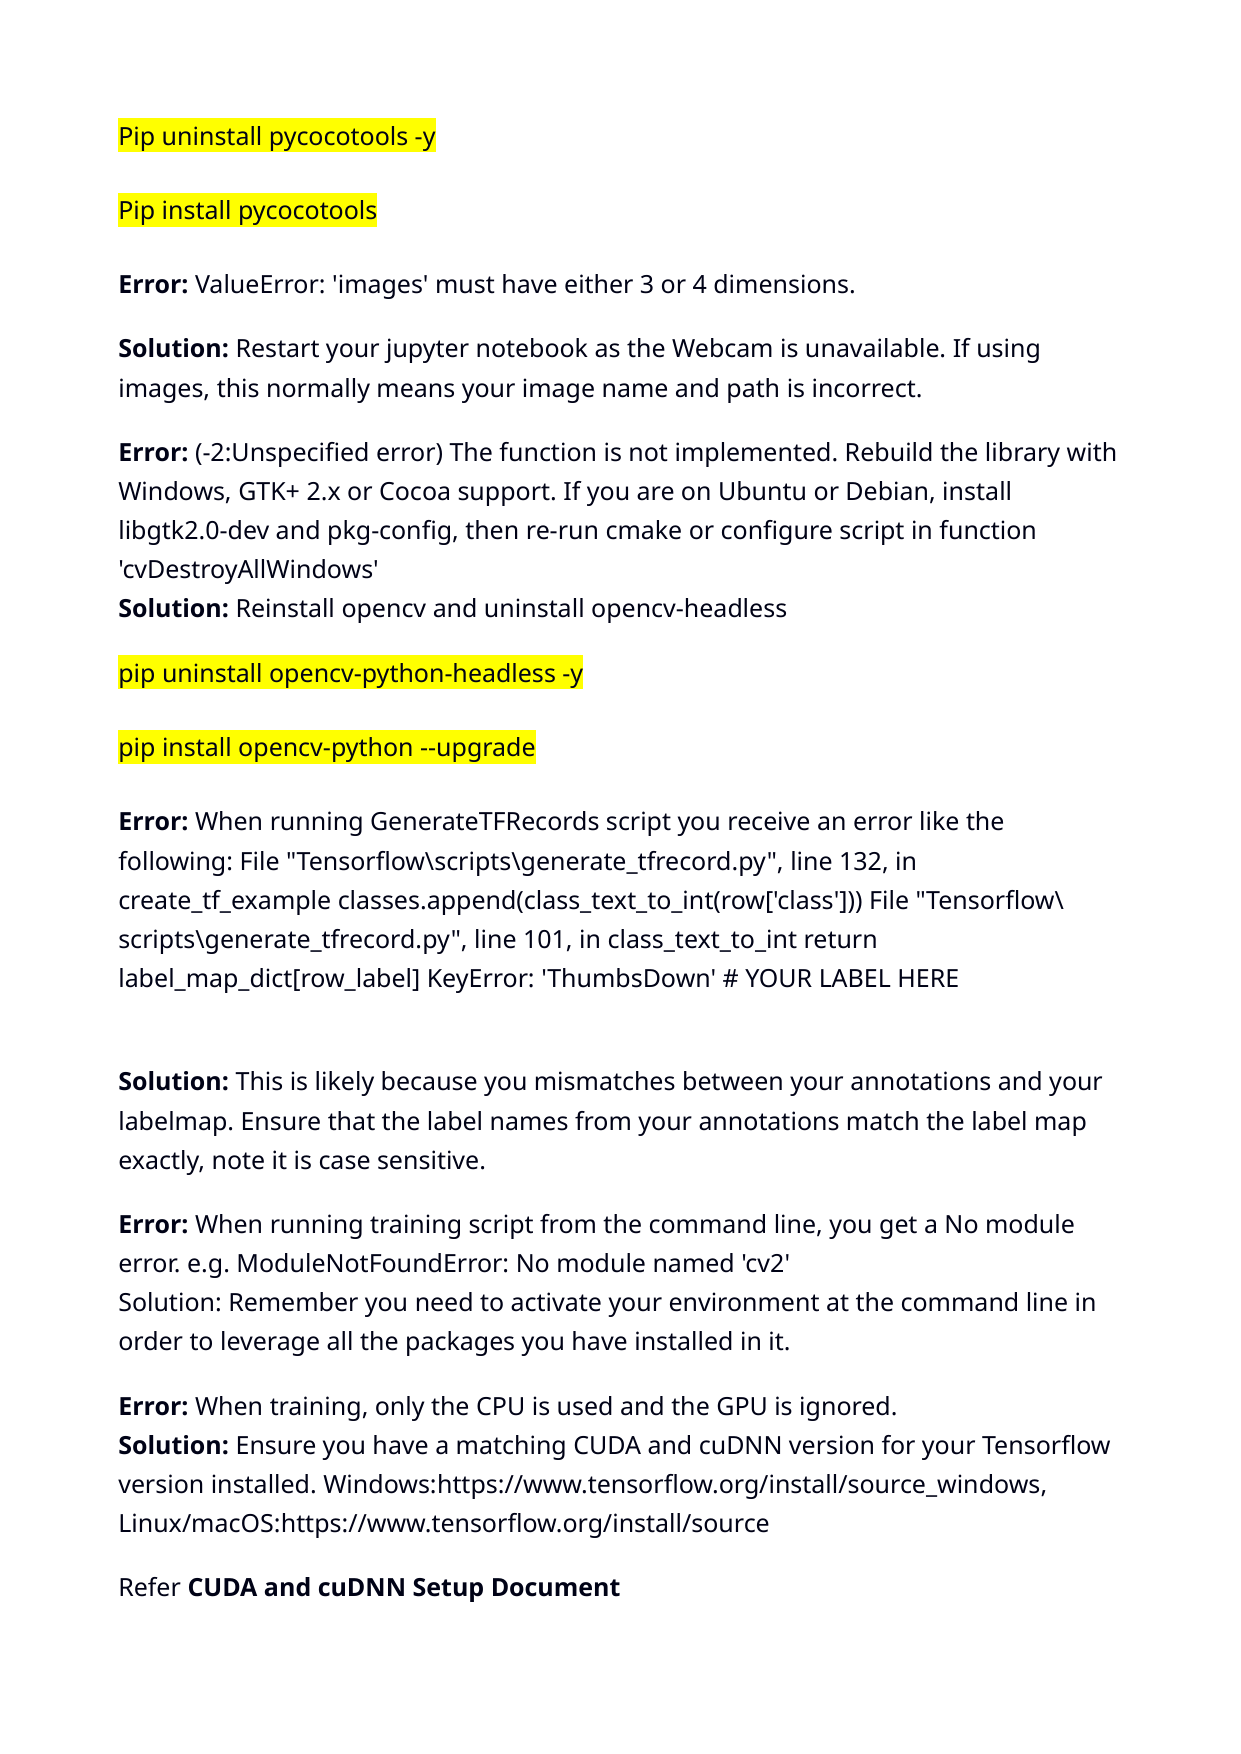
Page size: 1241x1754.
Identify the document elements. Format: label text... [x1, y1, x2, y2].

text Solution: This is likely because you mismatches between your annotations and your labelmap. Ensure that the label names from your annotations match the label map exactly, note it is case sensitive. [118, 1025, 1122, 1176]
text Error: When running training script from the command line, you get a No module error. e.g. ModuleNotFoundError: No module named 'cv2' Solution: Remember you need to activate your environment at the command line in order to leverage all the packages you have installed in it. [118, 1206, 1122, 1358]
text Error: (-2:Unspecified error) The function is not implemented. Rebuild the library with Windows, GTK+ 2.x or Cocoa support. If you are on Ubuntu or Debian, install libgtk2.0-dev and pkg-config, then re-run cmake or configure script in function 'cvDestroyAllWindows' Solution: Reinstall opencv and uninstall opencv-headless [118, 434, 1122, 625]
text Refer CUDA and cuDNN Setup Document [118, 1570, 1122, 1604]
text Error: When running GenerateTFRecords script you receive an error like the following: File "Tensorflow\scripts\generate_tfrecord.py", line 132, in create_tf_example classes.append(class_text_to_int(row['class'])) File "Tensorflow\scripts\generate_tfrecord.py", line 101, in class_text_to_int return label_map_dict[row_label] KeyError: 'ThumbsDown' # YOUR LABEL HERE [118, 804, 1122, 995]
text Pip install pycocotools [118, 192, 1122, 227]
text pip install opencv-python --upgrade [118, 729, 1122, 764]
text Solution: Restart your jupyter notebook as the Webcam is unavailable. If using images, this normally means your image name and path is incorrect. [118, 331, 1122, 404]
text Pip uninstall pycocotools -y [118, 118, 1122, 152]
text pip uninstall opencv-python-headless -y [118, 655, 1122, 689]
text Error: When training, only the CPU is used and the GPU is ignored. Solution: Ensure you have a matching CUDA and cuDNN version for your Tensorflow version installed. Windows:https://www.tensorflow.org/install/source_windows, Linux/macOS:https://www.tensorflow.org/install/source [118, 1388, 1122, 1540]
text Error: ValueError: 'images' must have either 3 or 4 dimensions. [118, 267, 1122, 301]
